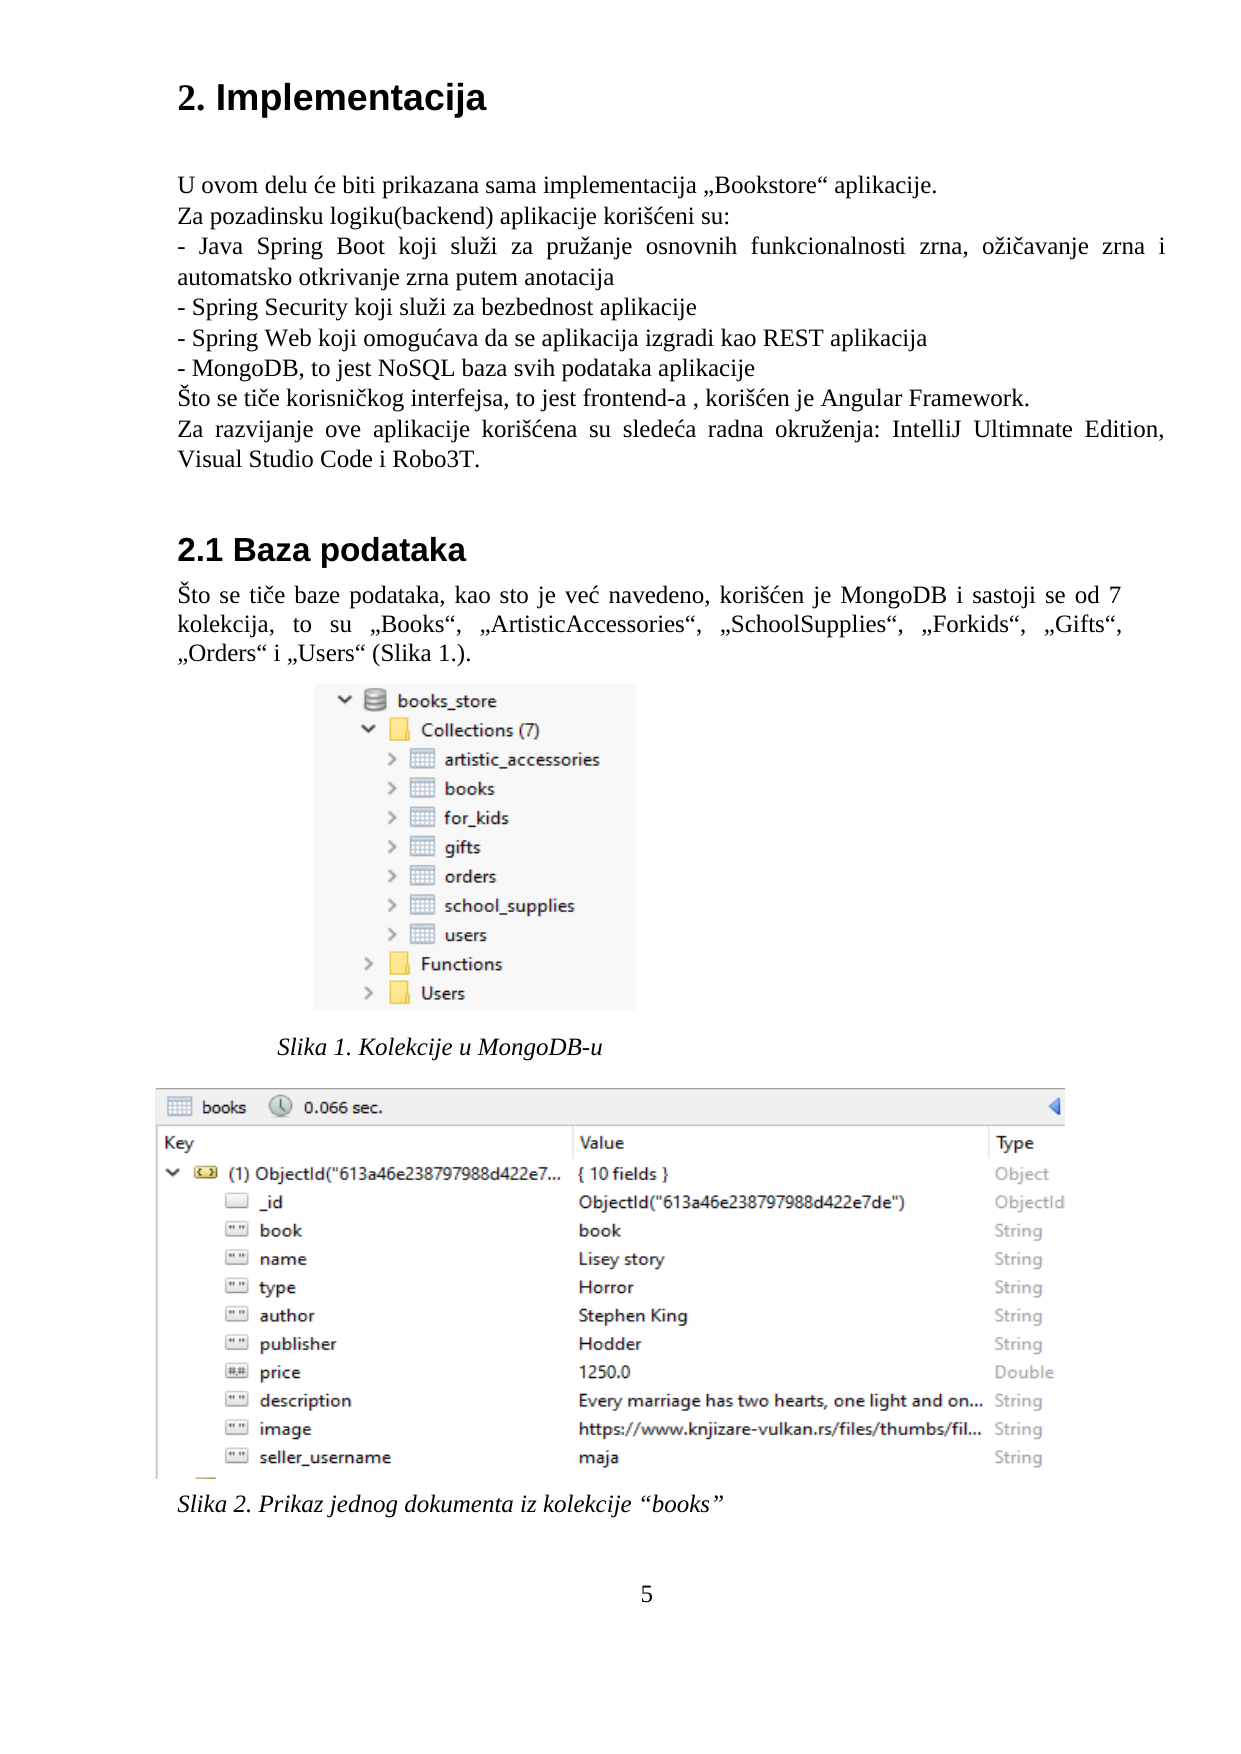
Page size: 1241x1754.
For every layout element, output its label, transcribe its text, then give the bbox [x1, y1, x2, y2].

text - Java Spring Boot koji služi za pružanje osnovnih funkcionalnosti zrna, ožičavanje zrna i automatsko otkrivanje zrna putem anotacija [177, 231, 1166, 291]
text - Spring Security koji služi za bezbednost aplikacije [177, 292, 1166, 321]
text Što se tiče korisničkog interfejsa, to jest frontend-a , korišćen je Angular Framework. [177, 383, 1166, 412]
text Slika 1. Kolekcije u MongoDB-u [177, 1032, 1123, 1061]
text Za pozadinsku logiku(backend) aplikacije korišćeni su: [177, 201, 1166, 230]
text 2.1 Baza podataka [177, 530, 1166, 568]
text 2. Implementacija [177, 75, 1166, 118]
text Slika 2. Prikaz jednog dokumenta iz kolekcije “books” [177, 1489, 1123, 1517]
text Za razvijanje ove aplikacije korišćena su sledeća radna okruženja: IntelliJ Ultimnate Edition, Visual Studio Code i Robo3T. [177, 414, 1166, 473]
text - MongoDB, to jest NoSQL baza svih podataka aplikacije [177, 353, 1166, 382]
text Što se tiče baze podataka, kao sto je već navedeno, korišćen je MongoDB i sastoji se od 7 kolekcija, to su „Books“, „ArtisticAccessories“, „SchoolSupplies“, „Forkids“, „Gifts“, „Orders“ i „Users“ (Slika 1.). [177, 581, 1123, 667]
text - Spring Web koji omogućava da se aplikacija izgradi kao REST aplikacija [177, 323, 1166, 351]
text U ovom delu će biti prikazana sama implementacija „Bookstore“ aplikacije. [177, 171, 1166, 199]
